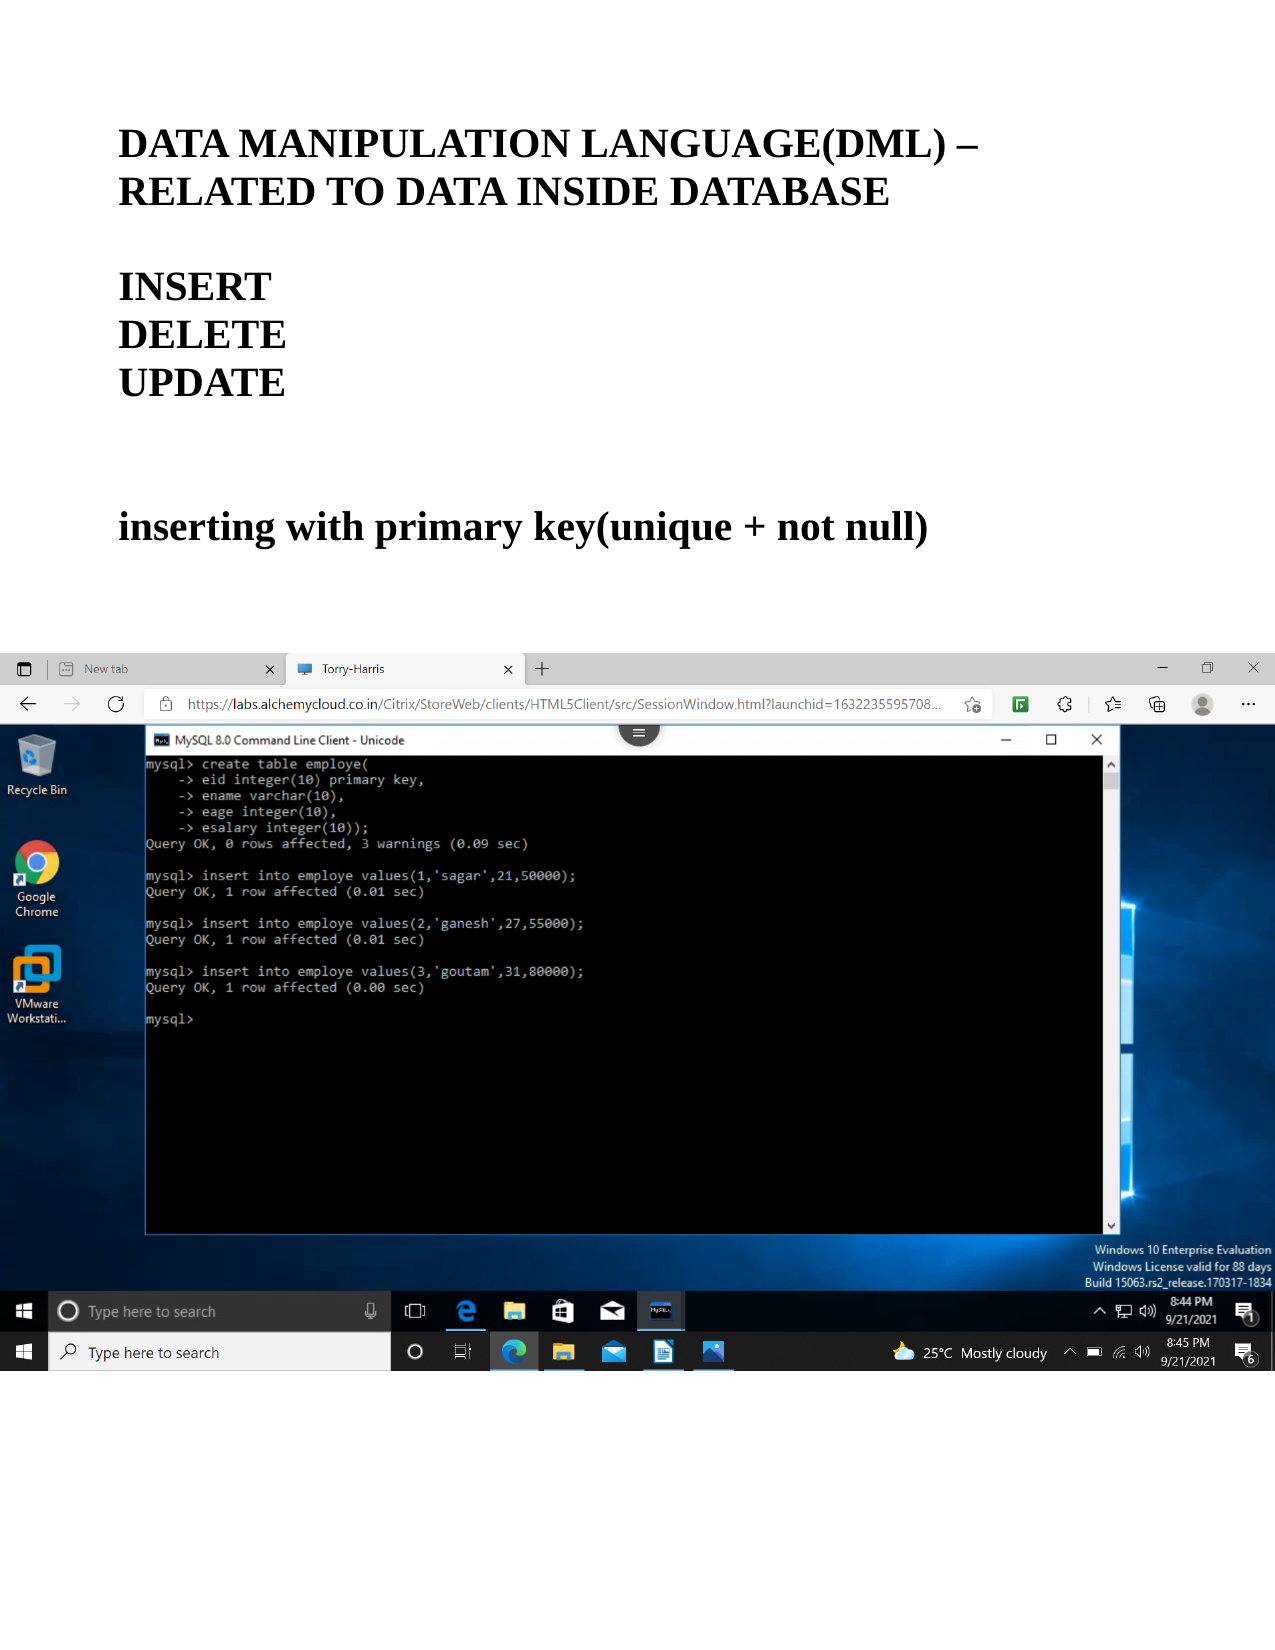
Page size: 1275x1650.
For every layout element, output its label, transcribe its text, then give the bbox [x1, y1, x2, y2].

text UPDATE [118, 358, 1157, 406]
text DELETE [118, 310, 1157, 358]
text INSERT [118, 262, 1157, 310]
picture [0, 653, 1275, 1371]
text inserting with primary key(unique + not null) [118, 501, 1157, 549]
text DATA MANIPULATION LANGUAGE(DML) – RELATED TO DATA INSIDE DATABASE [118, 118, 1157, 214]
